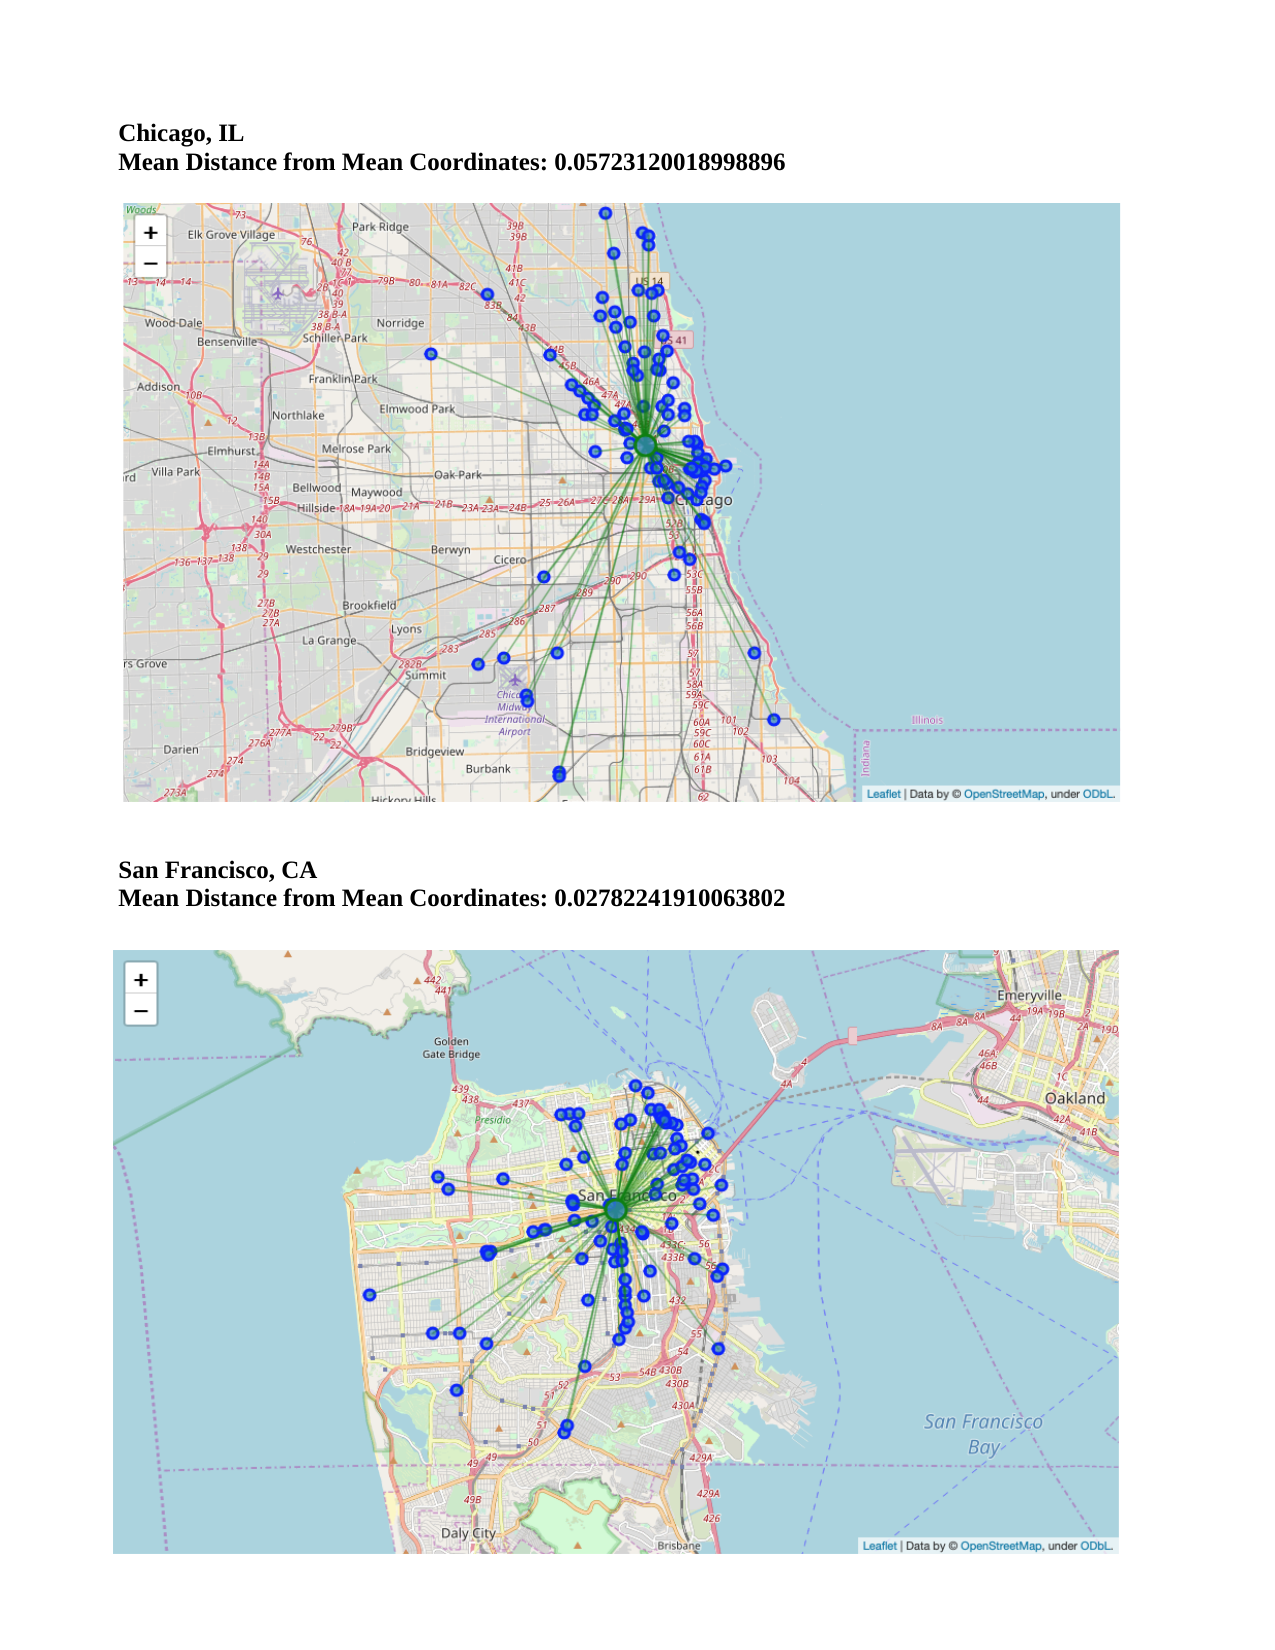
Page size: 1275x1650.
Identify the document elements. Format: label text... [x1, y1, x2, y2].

text San Francisco, CA [118, 855, 1157, 883]
picture [112, 950, 1122, 1555]
picture [123, 203, 1121, 803]
text Mean Distance from Mean Coordinates: 0.05723120018998896 [118, 147, 1157, 176]
text Chicago, IL [118, 118, 1157, 147]
text Mean Distance from Mean Coordinates: 0.02782241910063802 [118, 883, 1157, 912]
